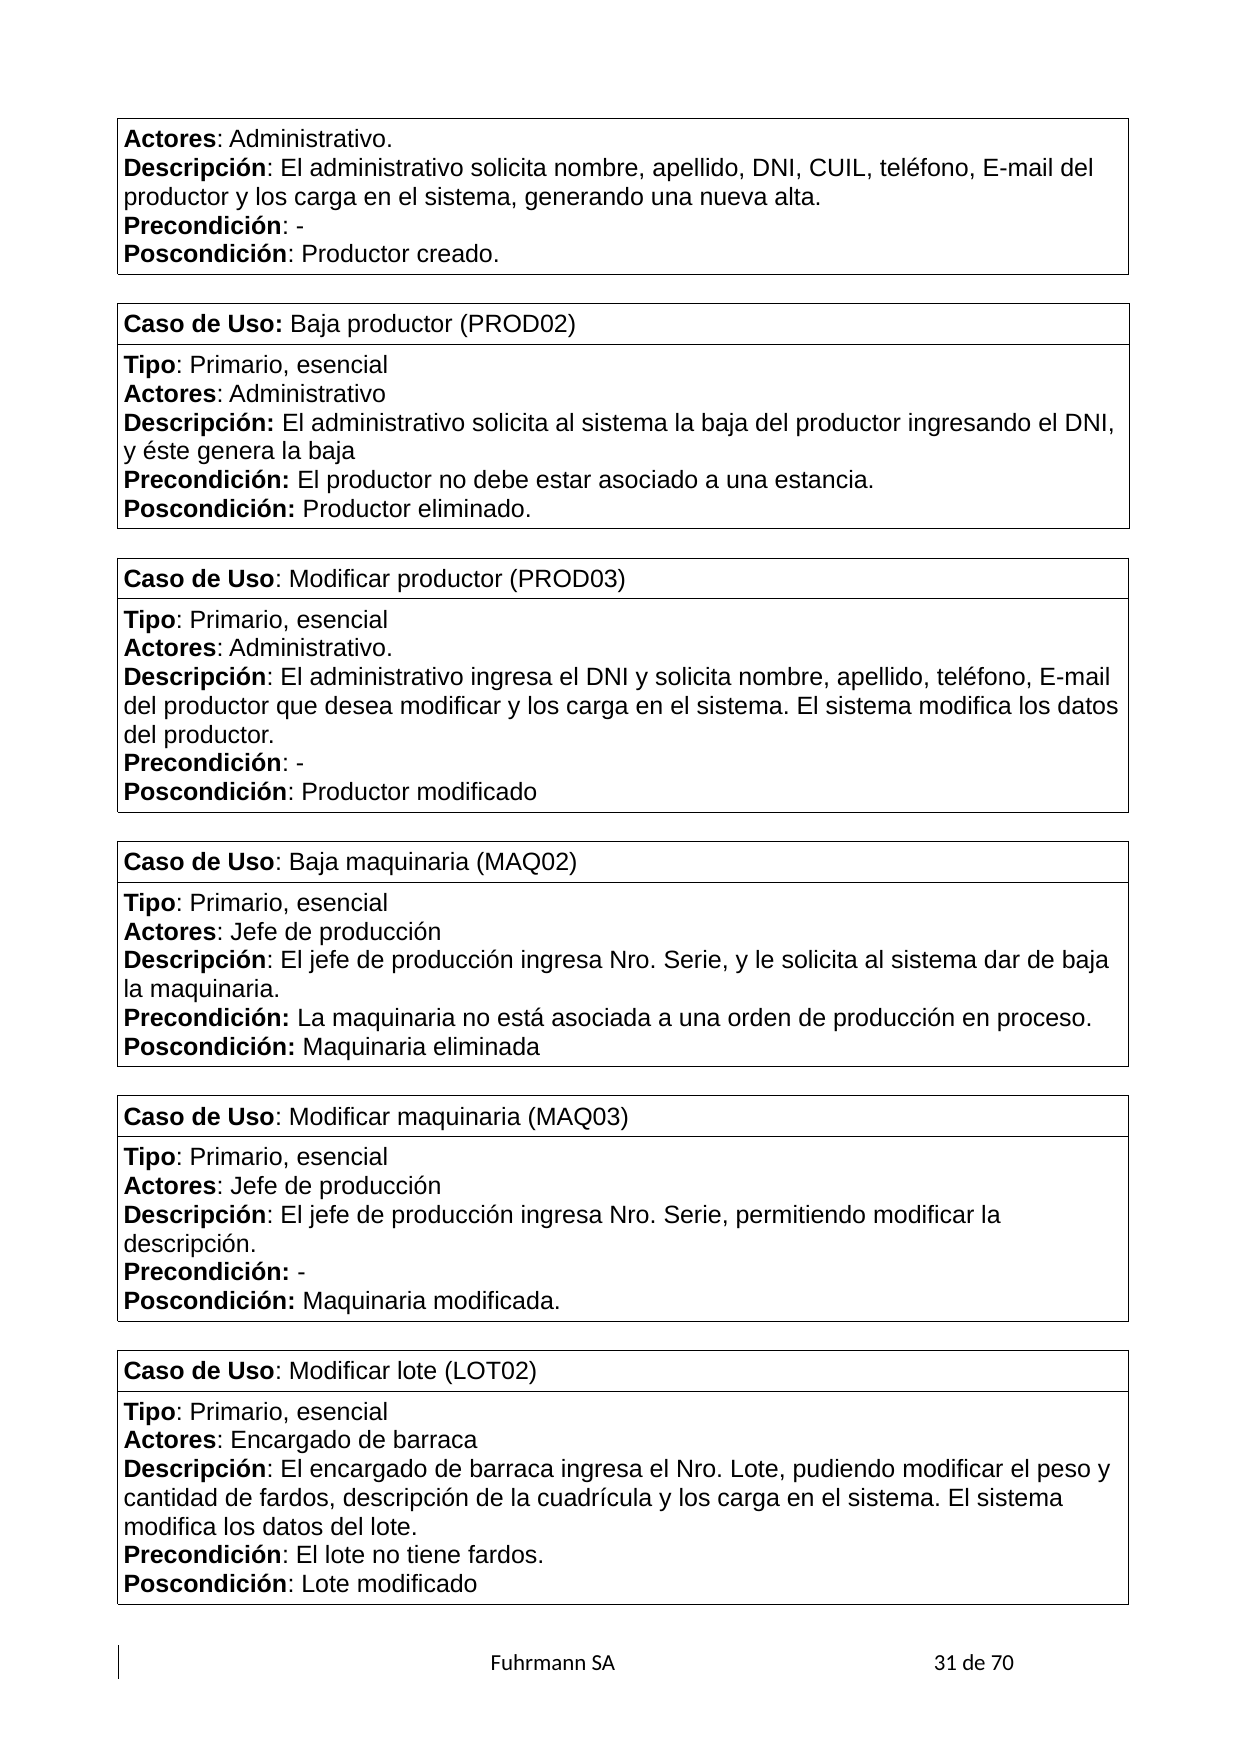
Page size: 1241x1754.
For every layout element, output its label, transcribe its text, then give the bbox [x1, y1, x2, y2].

table_header Caso de Uso: Modificar productor (PROD03) [118, 559, 1128, 598]
table_header Caso de Uso: Baja productor (PROD02) [118, 304, 1129, 344]
table_header Caso de Uso: Baja maquinaria (MAQ02) [118, 842, 1128, 882]
table_header Caso de Uso: Modificar lote (LOT02) [118, 1351, 1128, 1391]
table_cell Tipo: Primario, esencial Actores: Jefe de producción Descripción: El jefe de producción ingresa Nro. Serie, y le solicita al sistema dar de baja la maquinaria. Precondición: La maquinaria no está asociada a una orden de producción en proceso. Poscondición: Maquinaria eliminada [118, 883, 1128, 1066]
table_cell Tipo: Primario, esencial Actores: Administrativo. Descripción: El administrativo ingresa el DNI y solicita nombre, apellido, teléfono, E-mail del productor que desea modificar y los carga en el sistema. El sistema modifica los datos del productor. Precondición: - Poscondición: Productor modificado [118, 599, 1128, 812]
table_cell Tipo: Primario, esencial Actores: Administrativo Descripción: El administrativo solicita al sistema la baja del productor ingresando el DNI, y éste genera la baja Precondición: El productor no debe estar asociado a una estancia. Poscondición: Productor eliminado. [118, 345, 1129, 528]
table_cell Actores: Administrativo. Descripción: El administrativo solicita nombre, apellido, DNI, CUIL, teléfono, E-mail del productor y los carga en el sistema, generando una nueva alta. Precondición: - Poscondición: Productor creado. [118, 119, 1128, 274]
table_cell Tipo: Primario, esencial Actores: Encargado de barraca Descripción: El encargado de barraca ingresa el Nro. Lote, pudiendo modificar el peso y cantidad de fardos, descripción de la cuadrícula y los carga en el sistema. El sistema modifica los datos del lote. Precondición: El lote no tiene fardos. Poscondición: Lote modificado [118, 1392, 1128, 1604]
table_cell Tipo: Primario, esencial Actores: Jefe de producción Descripción: El jefe de producción ingresa Nro. Serie, permitiendo modificar la descripción. Precondición: - Poscondición: Maquinaria modificada. [118, 1137, 1128, 1321]
table_header Caso de Uso: Modificar maquinaria (MAQ03) [118, 1096, 1128, 1136]
